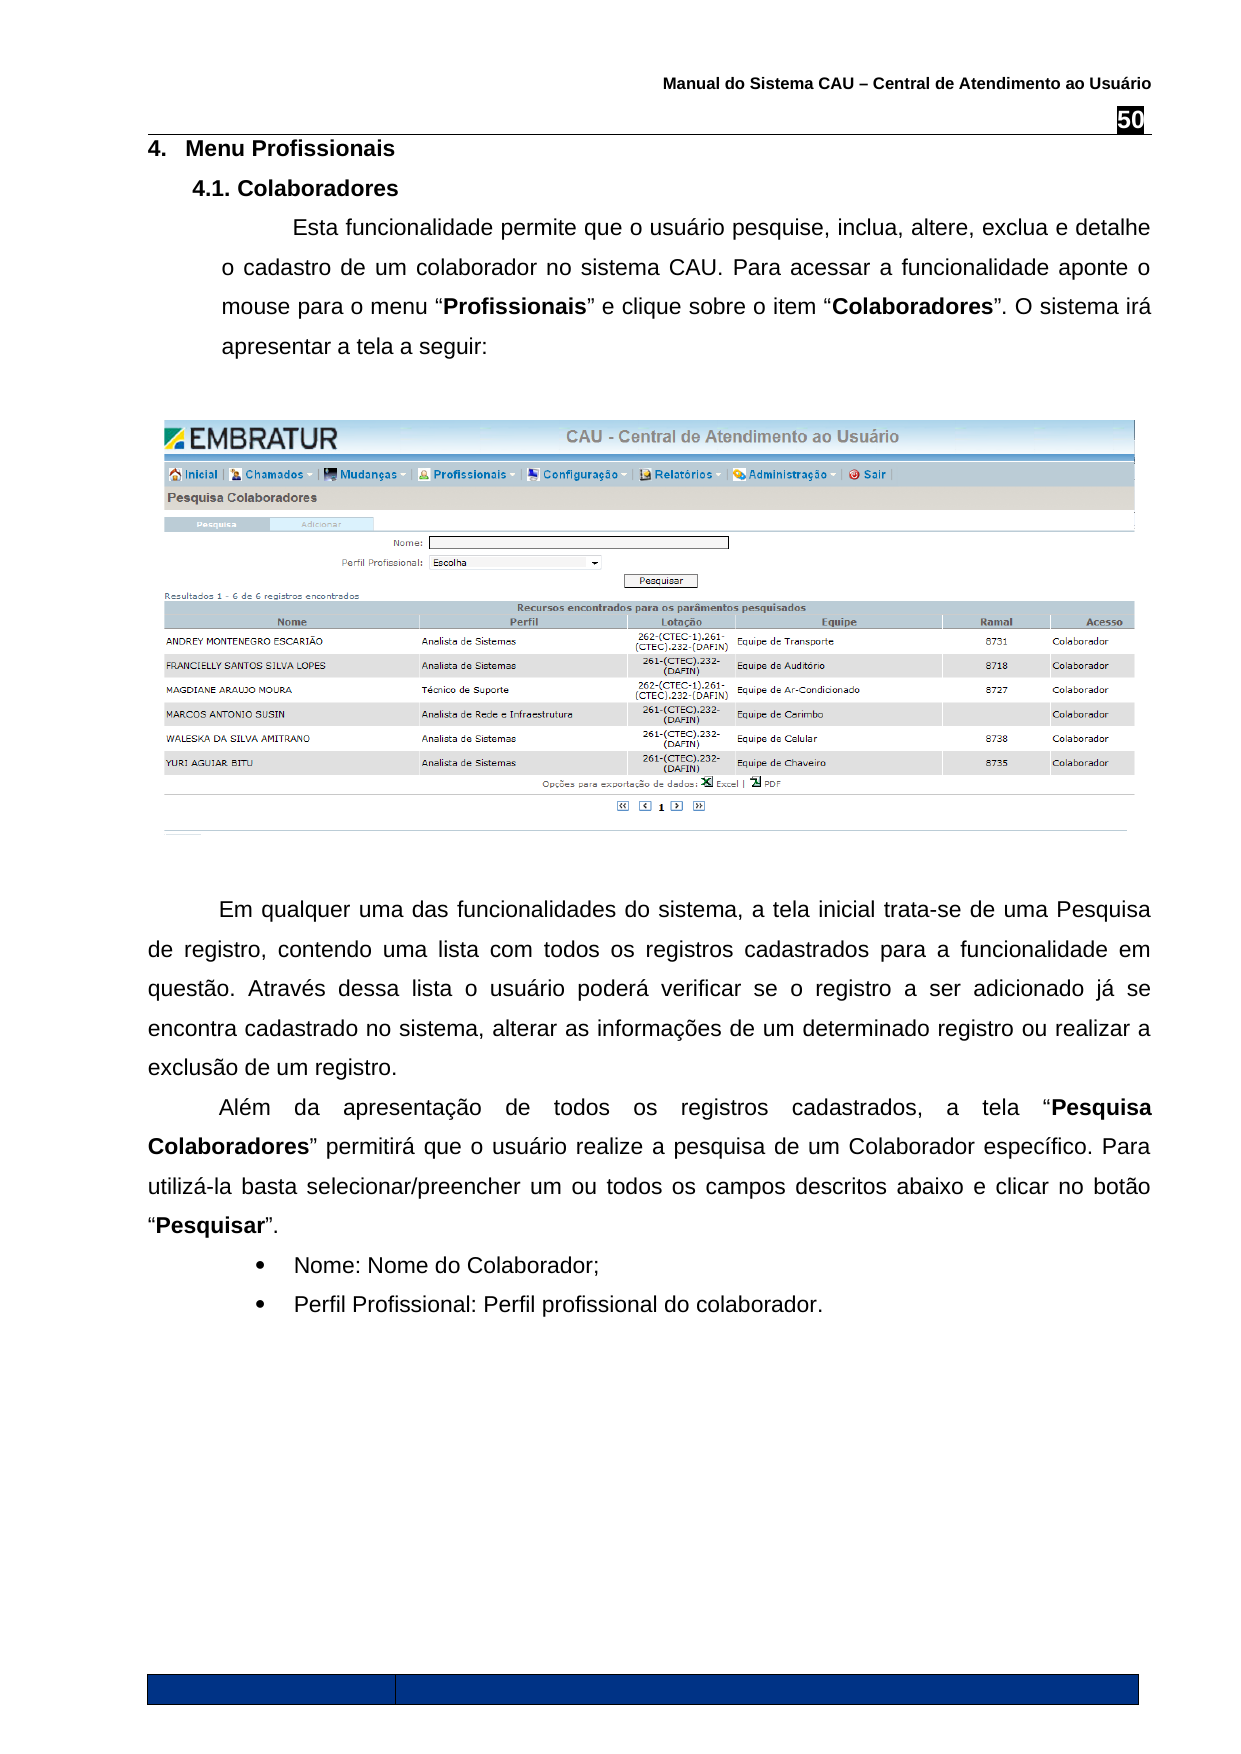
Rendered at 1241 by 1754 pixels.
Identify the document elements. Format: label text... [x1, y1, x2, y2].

subtitle Menu Profissionais [148, 135, 1152, 162]
list Perfil Profissional: Perfil profissional do colaborador. [256, 1291, 1152, 1318]
list Nome: Nome do Colaborador; [256, 1252, 1152, 1278]
text Esta funcionalidade permite que o usuário pesquise, inclua, altere, exclua e detalhe o cadastro de um colaborador no sistema CAU. Para acessar a funcionalidade aponte o mouse para o menu “Profissionais” e clique sobre o item “Colaboradores”. O sistema irá apresentar a tela a seguir: [221, 214, 1152, 359]
picture [164, 420, 1135, 835]
text Em qualquer uma das funcionalidades do sistema, a tela inicial trata-se de uma Pesquisa de registro, contendo uma lista com todos os registros cadastrados para a funcionalidade em questão. Através dessa lista o usuário poderá verificar se o registro a ser adicionado já se encontra cadastrado no sistema, alterar as informações de um determinado registro ou realizar a exclusão de um registro. [148, 896, 1152, 1081]
list Colaboradores [192, 175, 1152, 201]
text Além da apresentação de todos os registros cadastrados, a tela “Pesquisa Colaboradores” permitirá que o usuário realize a pesquisa de um Colaborador específico. Para utilizá-la basta selecionar/preencher um ou todos os campos descritos abaixo e clicar no botão “Pesquisar”. [148, 1094, 1152, 1239]
